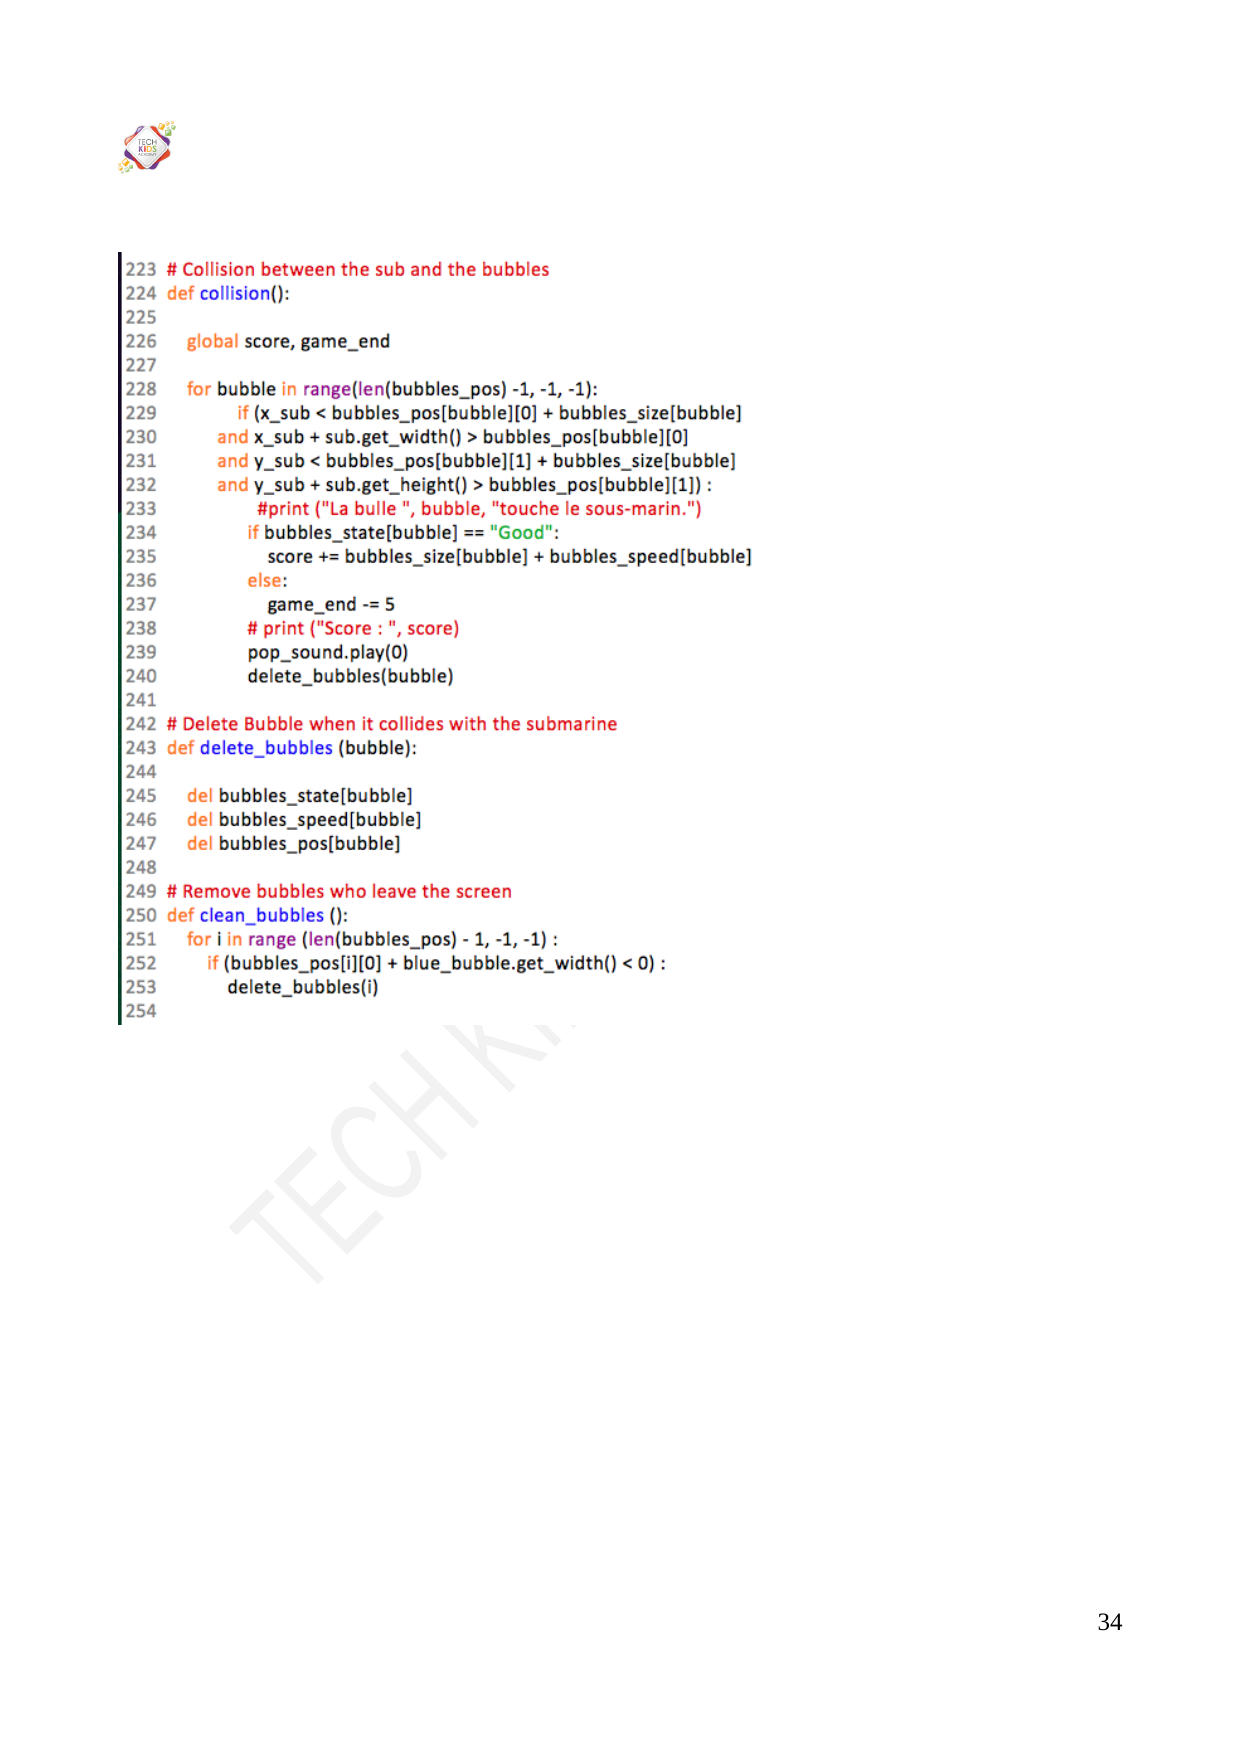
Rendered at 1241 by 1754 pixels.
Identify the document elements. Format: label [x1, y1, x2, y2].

picture [118, 118, 176, 176]
picture [118, 252, 1123, 1025]
